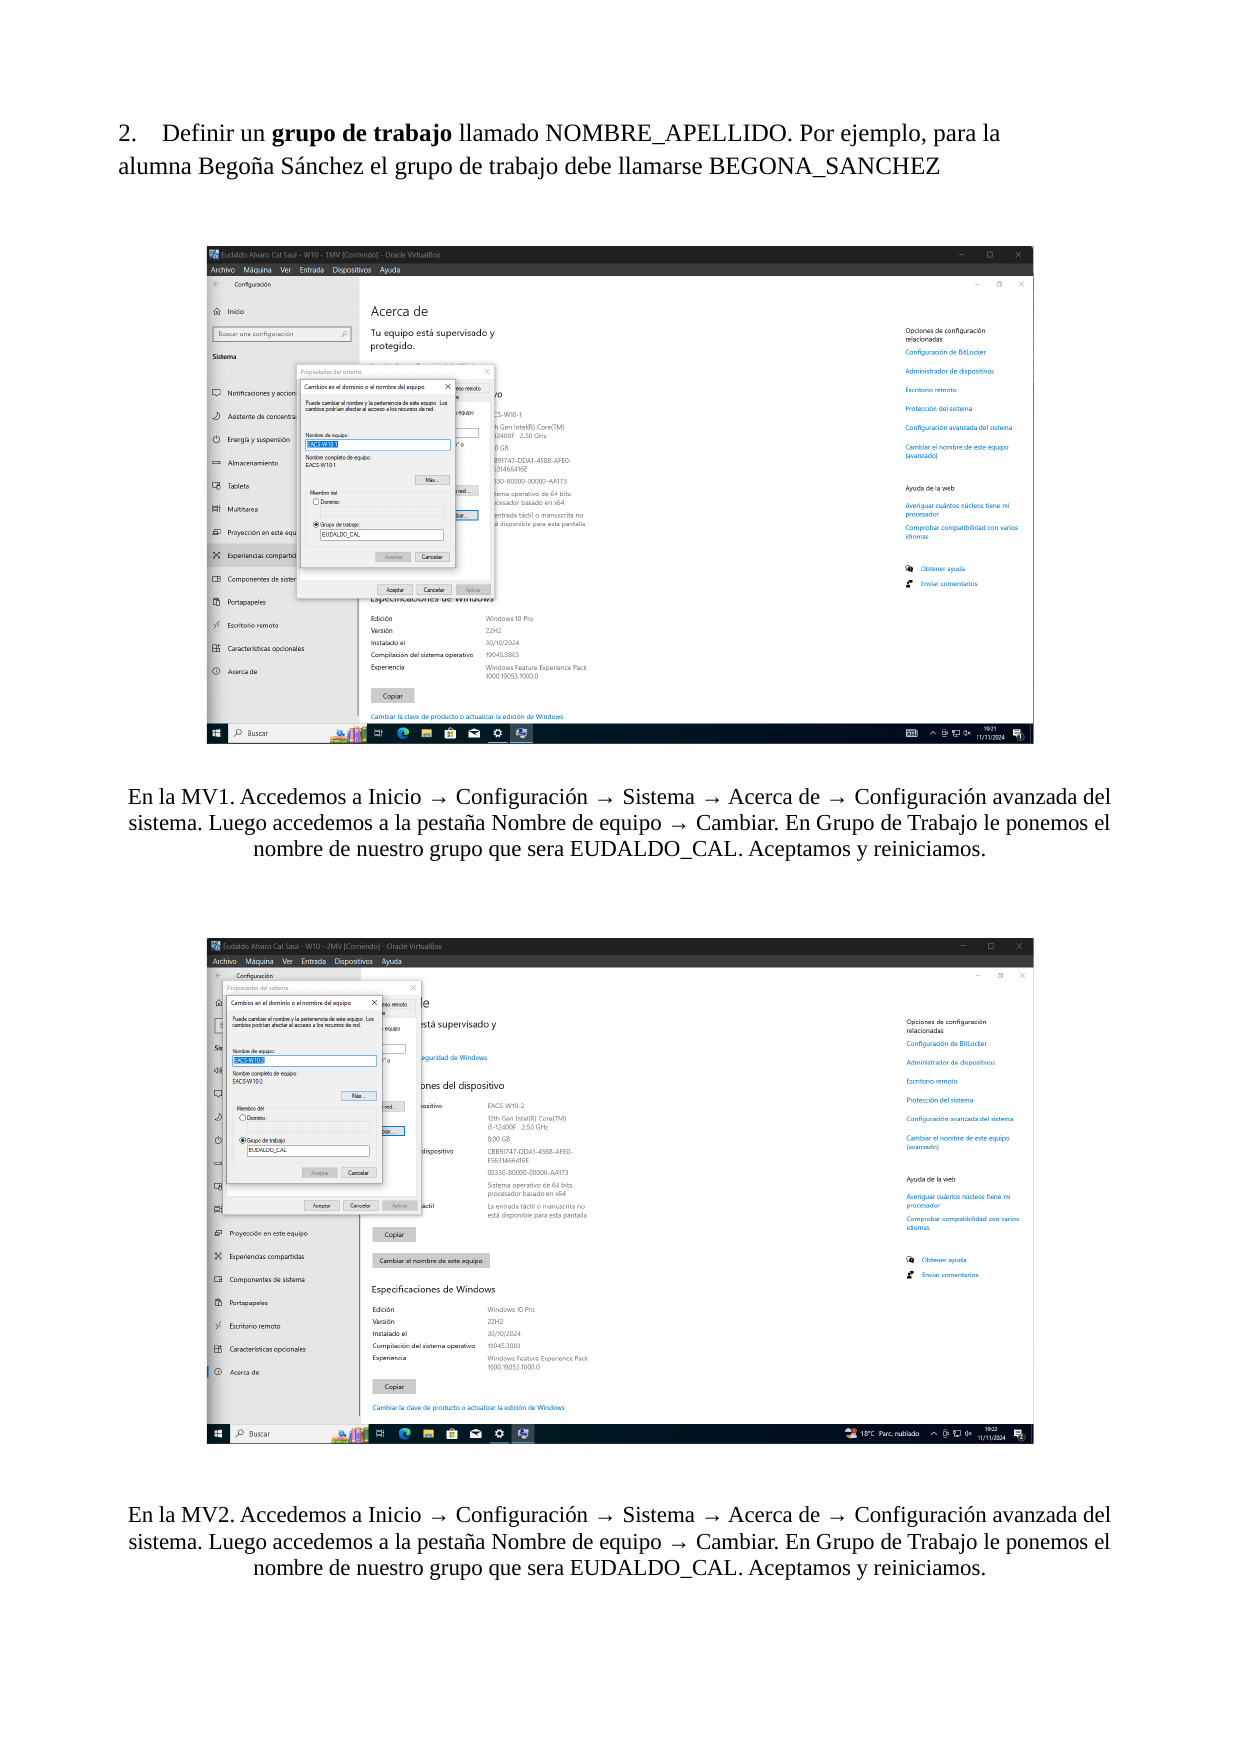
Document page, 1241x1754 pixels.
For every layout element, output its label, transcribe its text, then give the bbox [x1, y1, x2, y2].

text 2. Definir un grupo de trabajo llamado NOMBRE_APELLIDO. Por ejemplo, para la alumna Begoña Sánchez el grupo de trabajo debe llamarse BEGONA_SANCHEZ [118, 118, 1122, 180]
picture [206, 938, 1034, 1444]
picture [206, 246, 1034, 744]
